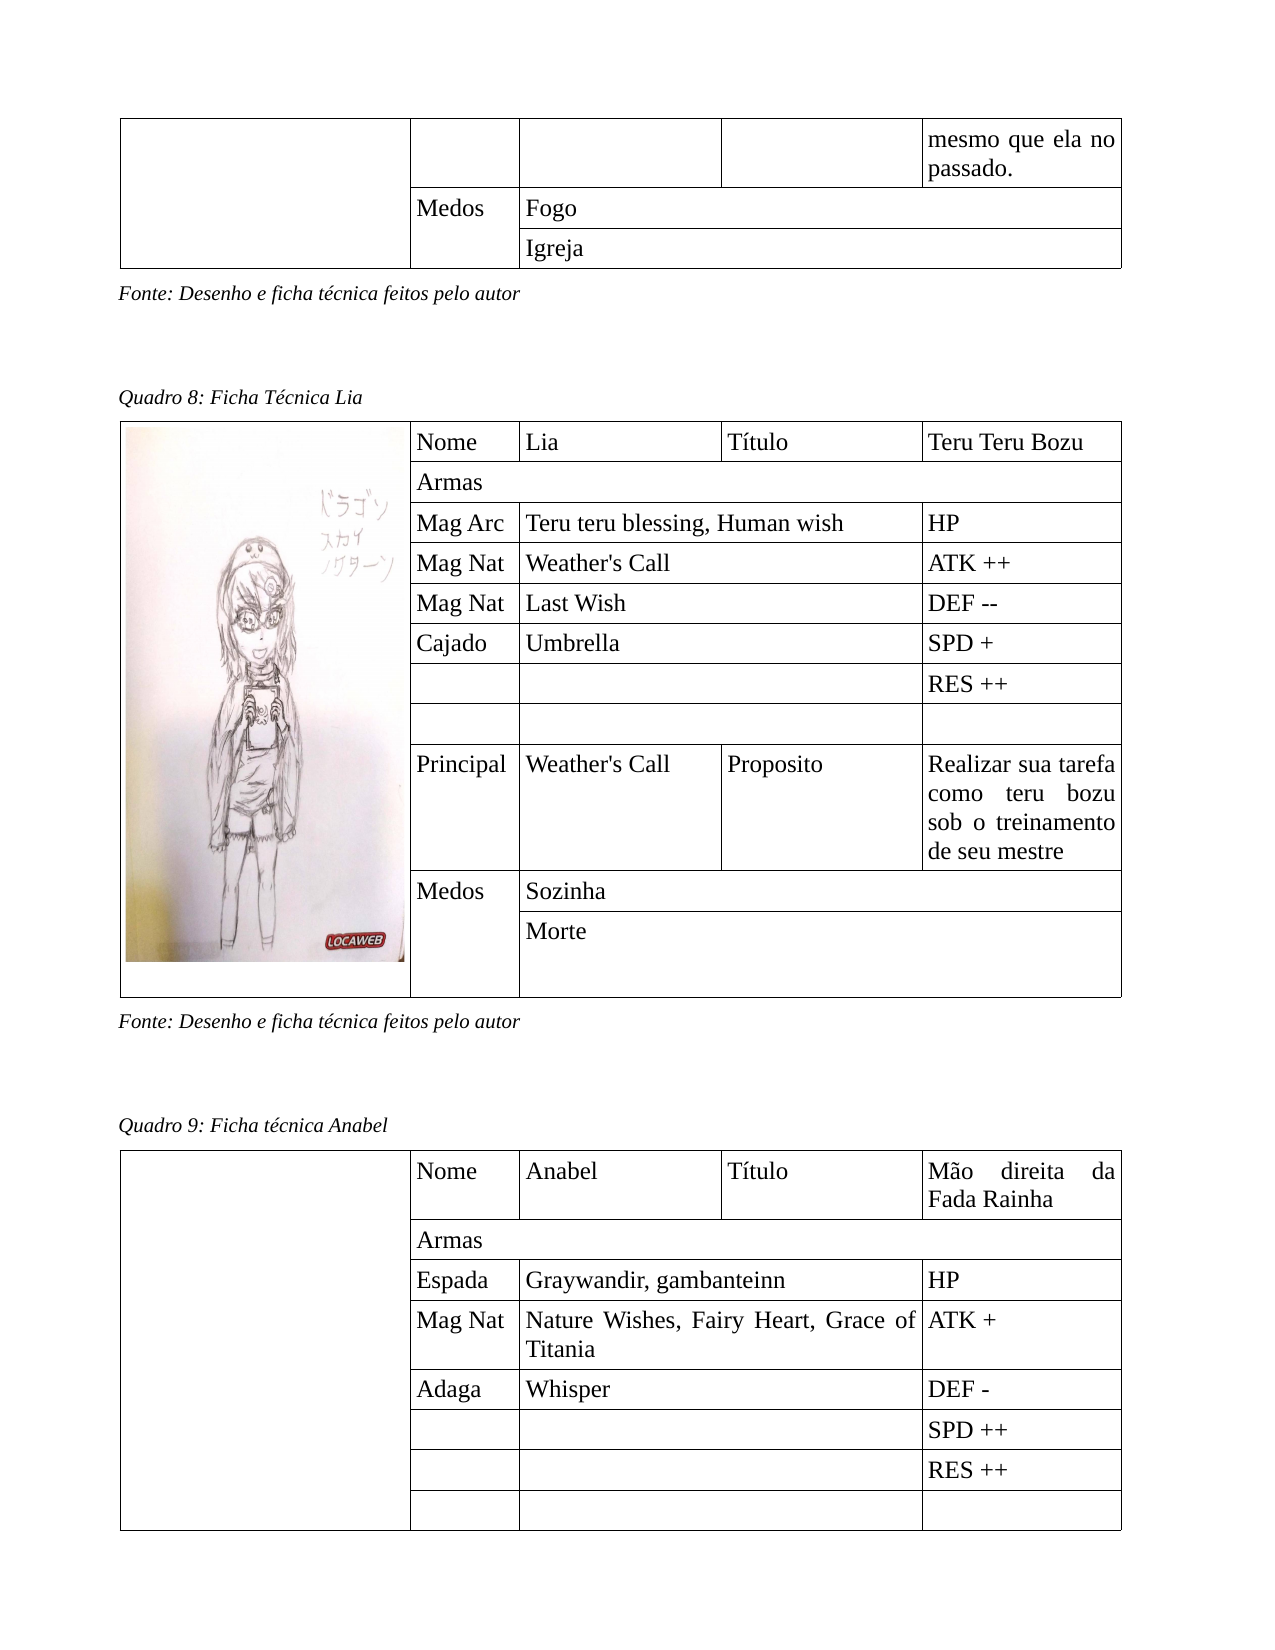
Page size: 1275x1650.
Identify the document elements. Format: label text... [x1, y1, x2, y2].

table_cell Weather's Call [520, 745, 721, 870]
table_cell Proposito [722, 745, 922, 870]
table_cell [411, 664, 519, 703]
table_header [121, 119, 410, 268]
table_header Nome [411, 422, 519, 461]
table_cell DEF - [923, 1370, 1121, 1409]
table_cell Weather's Call [520, 543, 922, 582]
table_cell Igreja [520, 229, 1121, 268]
table_cell Mag Nat [411, 543, 519, 582]
table_cell [722, 119, 922, 187]
table_cell Realizar sua tarefa como teru bozu sob o treinamento de seu mestre [923, 745, 1121, 870]
table_cell ATK + [923, 1301, 1121, 1369]
table_header Teru Teru Bozu [923, 422, 1121, 461]
table_cell Teru teru blessing, Human wish [520, 503, 922, 542]
table_header Lia [520, 422, 721, 461]
table_cell ATK ++ [923, 543, 1121, 582]
table_cell [411, 1450, 519, 1489]
table_cell Whisper [520, 1370, 922, 1409]
table_cell [520, 1410, 922, 1449]
table_cell [411, 1410, 519, 1449]
table_cell Medos [411, 871, 519, 997]
table_cell [520, 1491, 922, 1530]
picture [125, 427, 405, 962]
table_cell [411, 704, 519, 744]
table_cell Medos [411, 188, 519, 268]
table_header Título [722, 422, 922, 461]
table_cell Cajado [411, 624, 519, 663]
table_cell Sozinha [520, 871, 1121, 911]
table_header Nome [411, 1151, 519, 1219]
text Fonte: Desenho e ficha técnica feitos pelo autor [118, 1009, 1157, 1033]
table_cell Principal [411, 745, 519, 870]
text Quadro 8: Ficha Técnica Lia [118, 384, 1157, 409]
table_cell Graywandir, gambanteinn [520, 1260, 922, 1299]
table_header [121, 1151, 410, 1530]
table_cell [411, 119, 519, 187]
table_cell Morte [520, 912, 1121, 997]
table_header Título [722, 1151, 922, 1219]
table_cell Last Wish [520, 584, 922, 623]
table_cell Adaga [411, 1370, 519, 1409]
table_cell [923, 704, 1121, 744]
table_cell [411, 1491, 519, 1530]
table_cell Mag Nat [411, 584, 519, 623]
table_cell HP [923, 503, 1121, 542]
table_cell RES ++ [923, 1450, 1121, 1489]
table_cell Armas [411, 1220, 1121, 1259]
table_cell [520, 1450, 922, 1489]
text Fonte: Desenho e ficha técnica feitos pelo autor [118, 280, 1157, 304]
table_cell SPD + [923, 624, 1121, 663]
table_cell DEF -- [923, 584, 1121, 623]
table_cell Mag Nat [411, 1301, 519, 1369]
table_cell SPD ++ [923, 1410, 1121, 1449]
table_header Mão direita da Fada Rainha [923, 1151, 1121, 1219]
table_cell [520, 119, 721, 187]
table_cell Fogo [520, 188, 1121, 227]
table_cell Espada [411, 1260, 519, 1299]
table_cell [520, 704, 922, 744]
table_cell mesmo que ela no passado. [923, 119, 1121, 187]
table_cell HP [923, 1260, 1121, 1299]
table_cell Umbrella [520, 624, 922, 663]
table_cell Armas [411, 462, 1121, 502]
table_header Anabel [520, 1151, 721, 1219]
table_cell Nature Wishes, Fairy Heart, Grace of Titania [520, 1301, 922, 1369]
table_cell [520, 664, 922, 703]
table_cell [923, 1491, 1121, 1530]
table_cell RES ++ [923, 664, 1121, 703]
table_header [121, 422, 410, 997]
table_cell Mag Arc [411, 503, 519, 542]
text Quadro 9: Ficha técnica Anabel [118, 1113, 1157, 1137]
